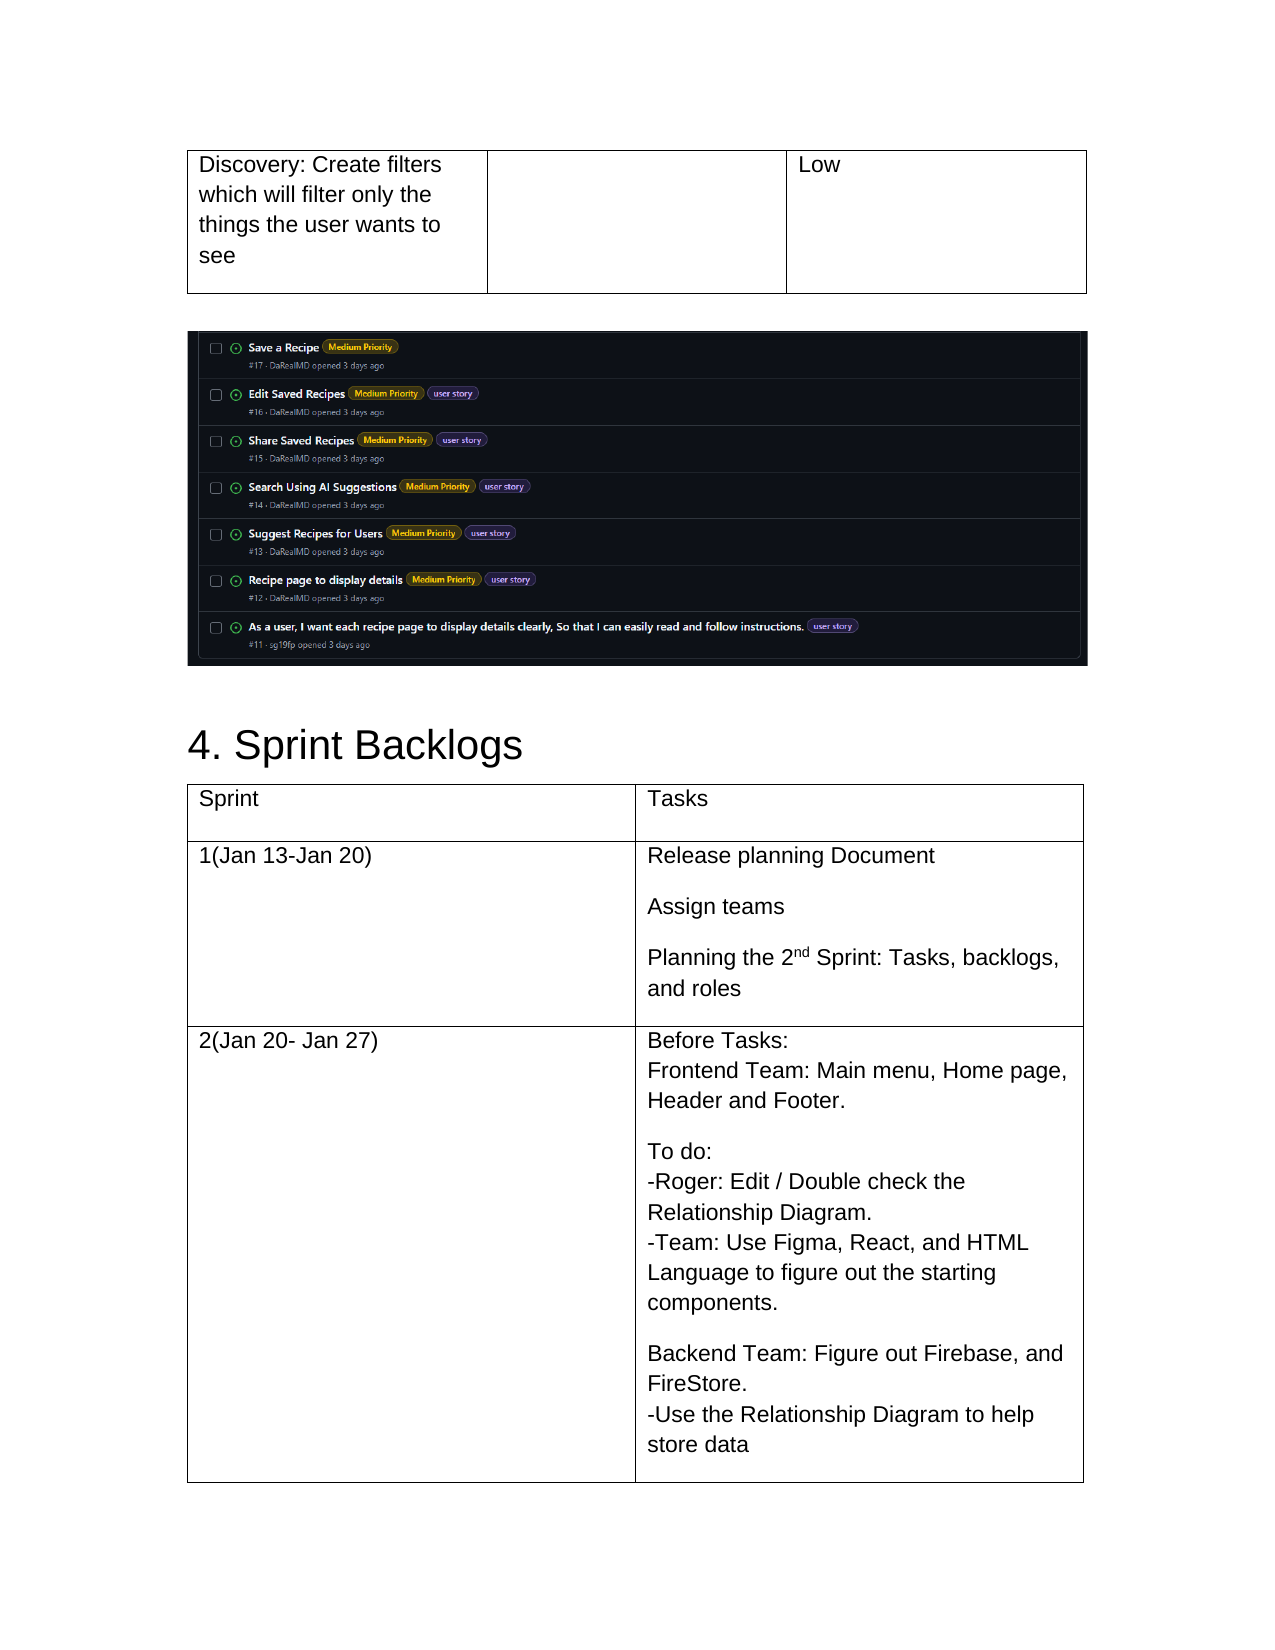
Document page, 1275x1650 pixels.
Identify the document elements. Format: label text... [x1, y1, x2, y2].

table_header Sprint [188, 785, 635, 841]
table_cell Discovery: Create filters which will filter only the things the user wants to see [188, 151, 487, 293]
subtitle 4. Sprint Backlogs [187, 720, 1087, 768]
table_cell 1(Jan 13-Jan 20) [188, 842, 635, 1026]
table_cell 2(Jan 20- Jan 27) [188, 1027, 635, 1482]
table_header Tasks [636, 785, 1083, 841]
table_cell Before Tasks: Frontend Team: Main menu, Home page, Header and Footer. To do: -Roger: Edit / Double check the Relationship Diagram. -Team: Use Figma, React, and HTML Language to figure out the starting components. Backend Team: Figure out Firebase, and FireStore. -Use the Relationship Diagram to help store data [636, 1027, 1083, 1482]
table_cell Low [787, 151, 1086, 293]
table_cell Release planning Document Assign teams Planning the 2nd Sprint: Tasks, backlogs, and roles [636, 842, 1083, 1026]
table_cell [488, 151, 786, 293]
